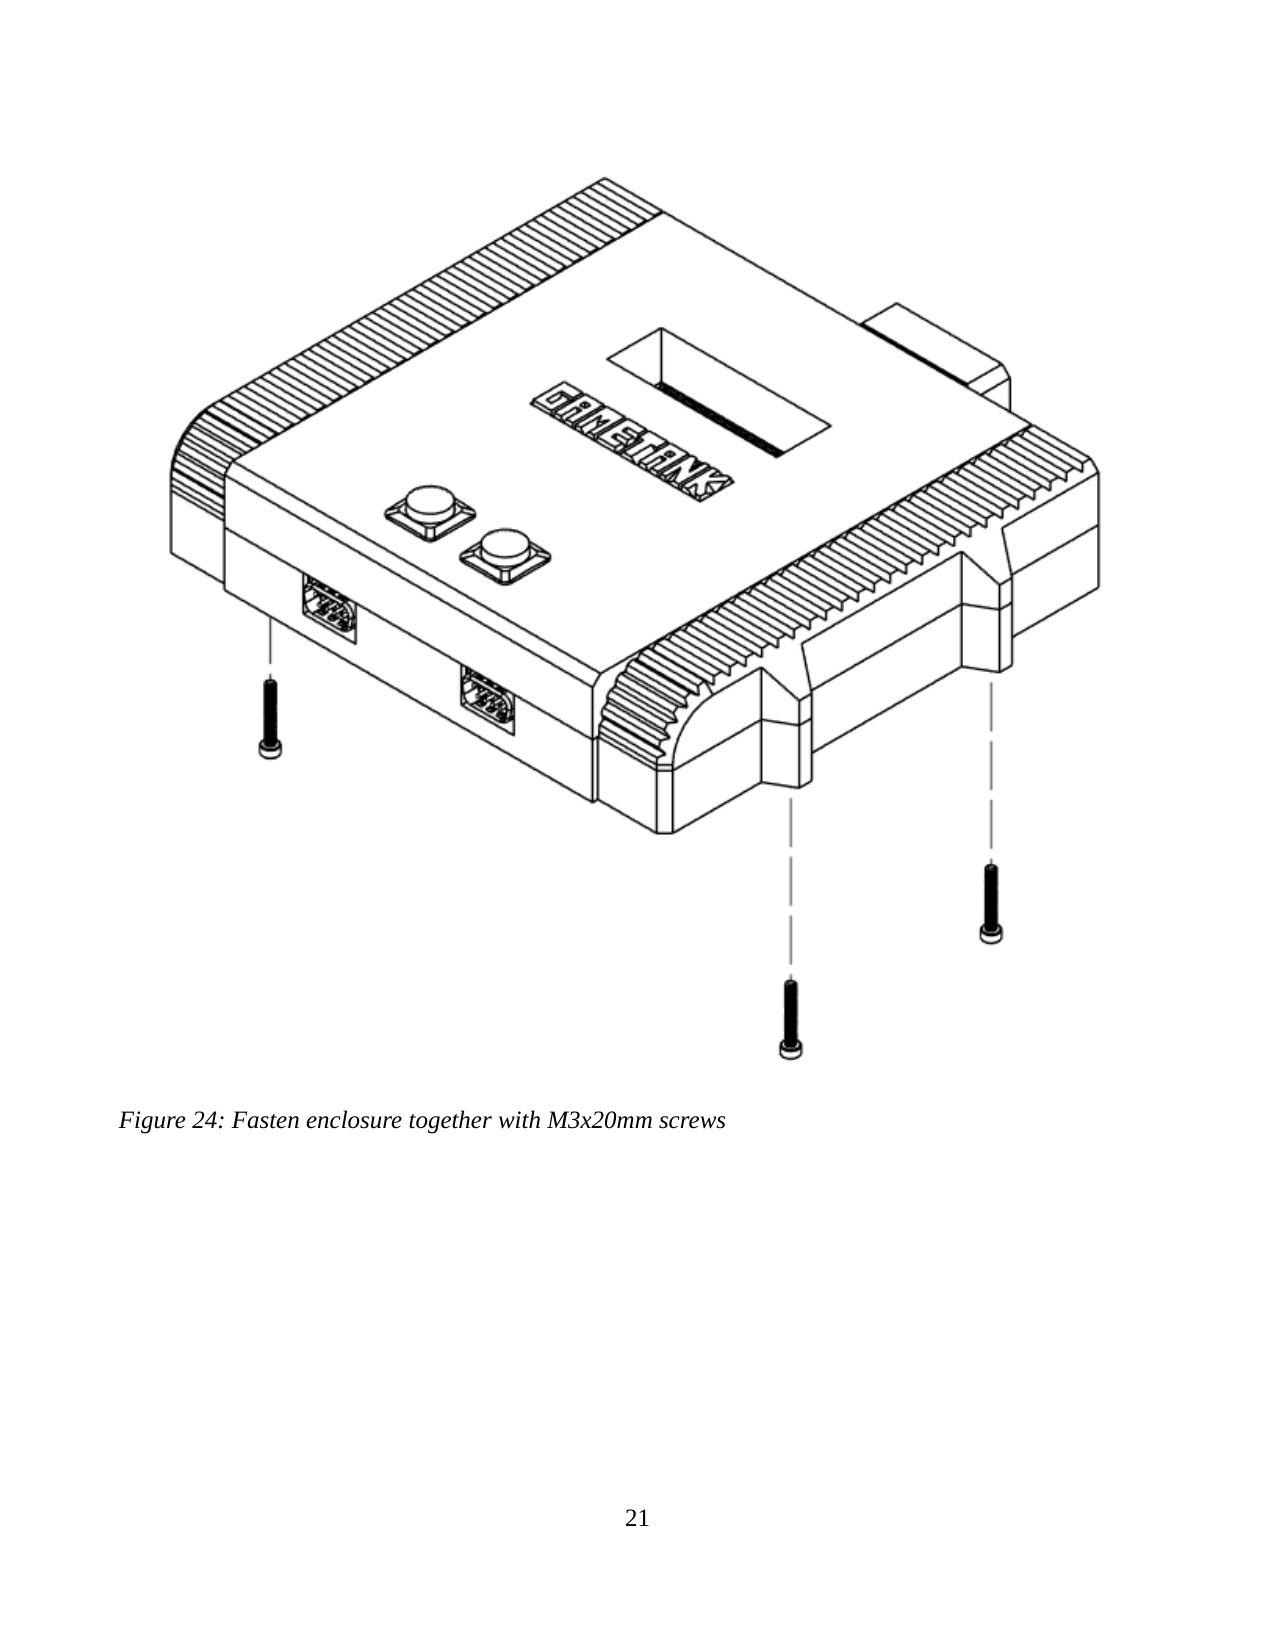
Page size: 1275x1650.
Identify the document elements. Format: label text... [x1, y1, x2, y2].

picture [118, 168, 1157, 1093]
text Figure 24: Fasten enclosure together with M3x20mm screws [119, 1093, 1156, 1134]
